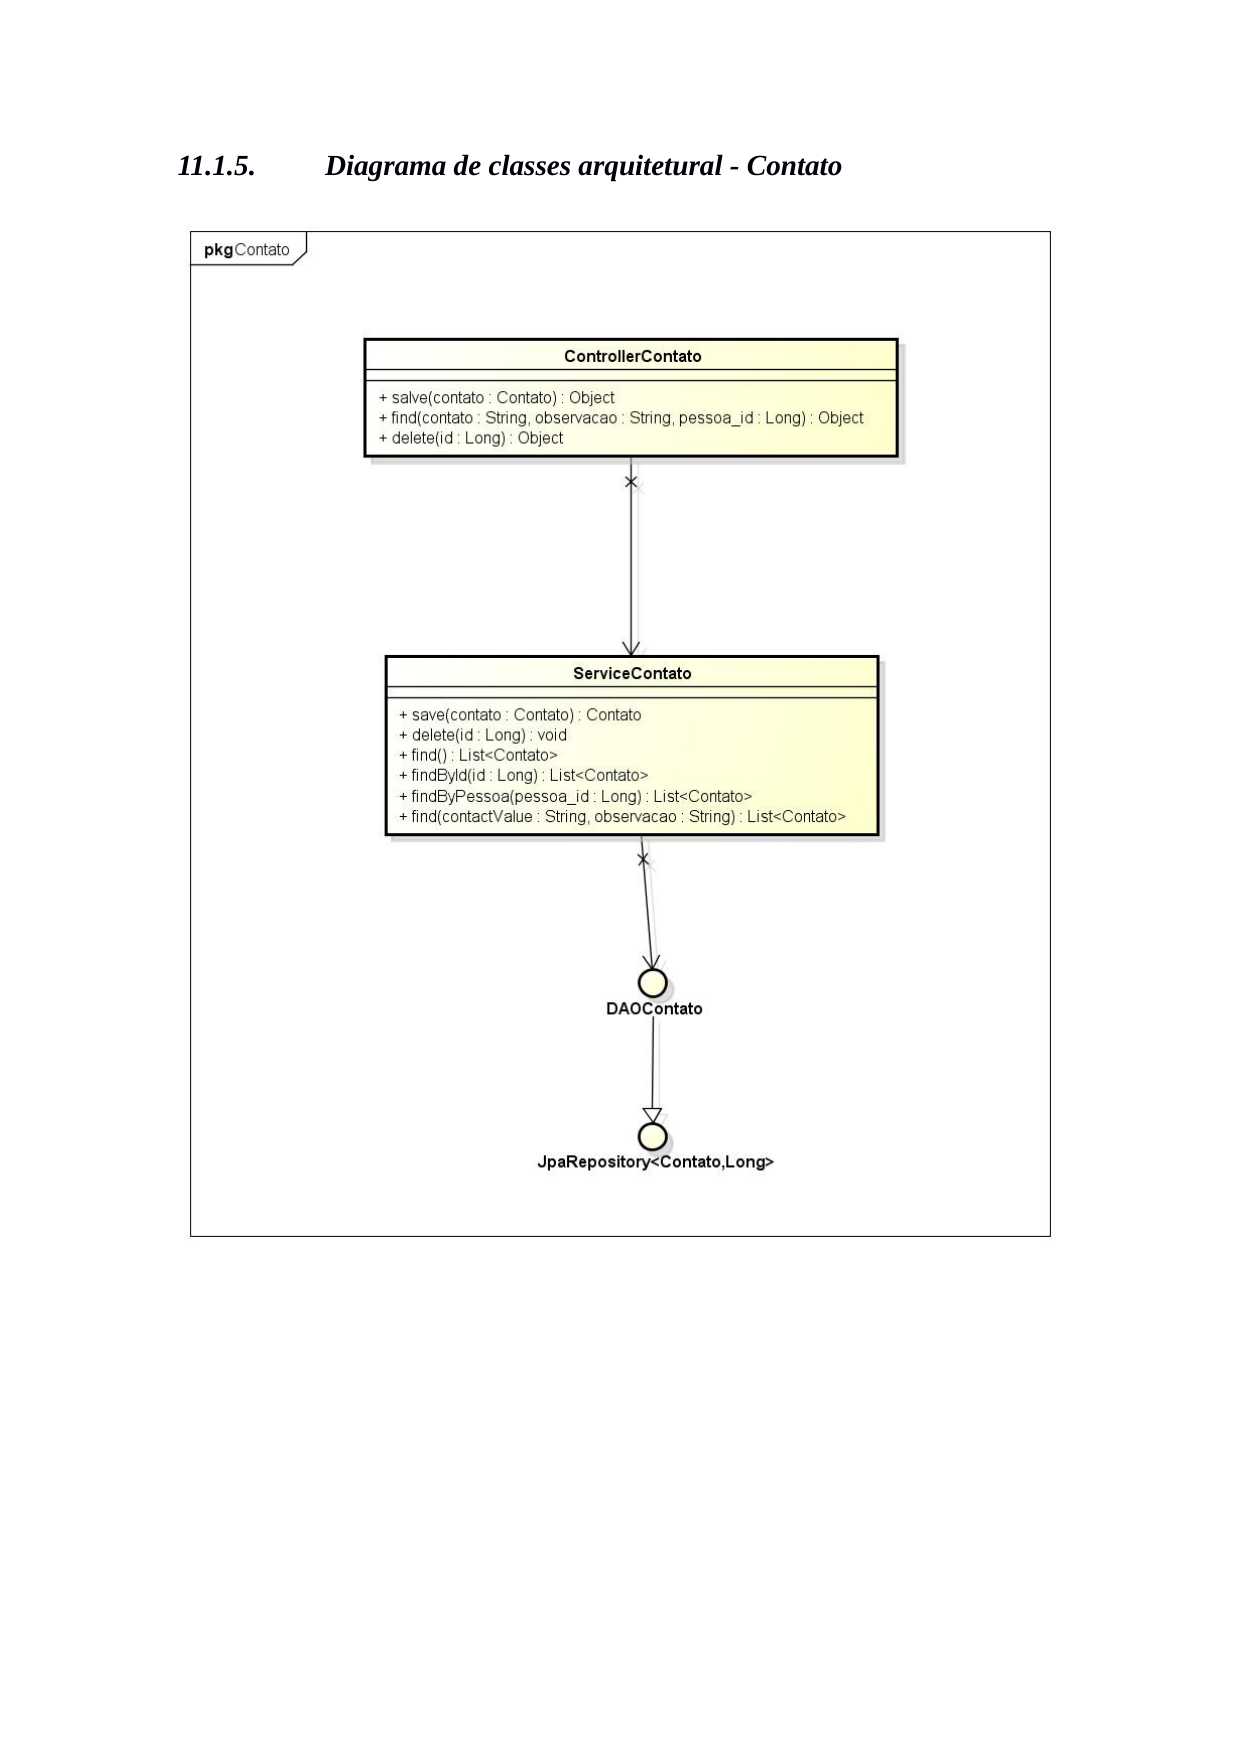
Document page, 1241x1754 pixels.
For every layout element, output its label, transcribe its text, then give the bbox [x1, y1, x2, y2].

picture [177, 218, 1064, 1249]
text 11.1.5. Diagrama de classes arquitetural - Contato [177, 148, 1063, 181]
